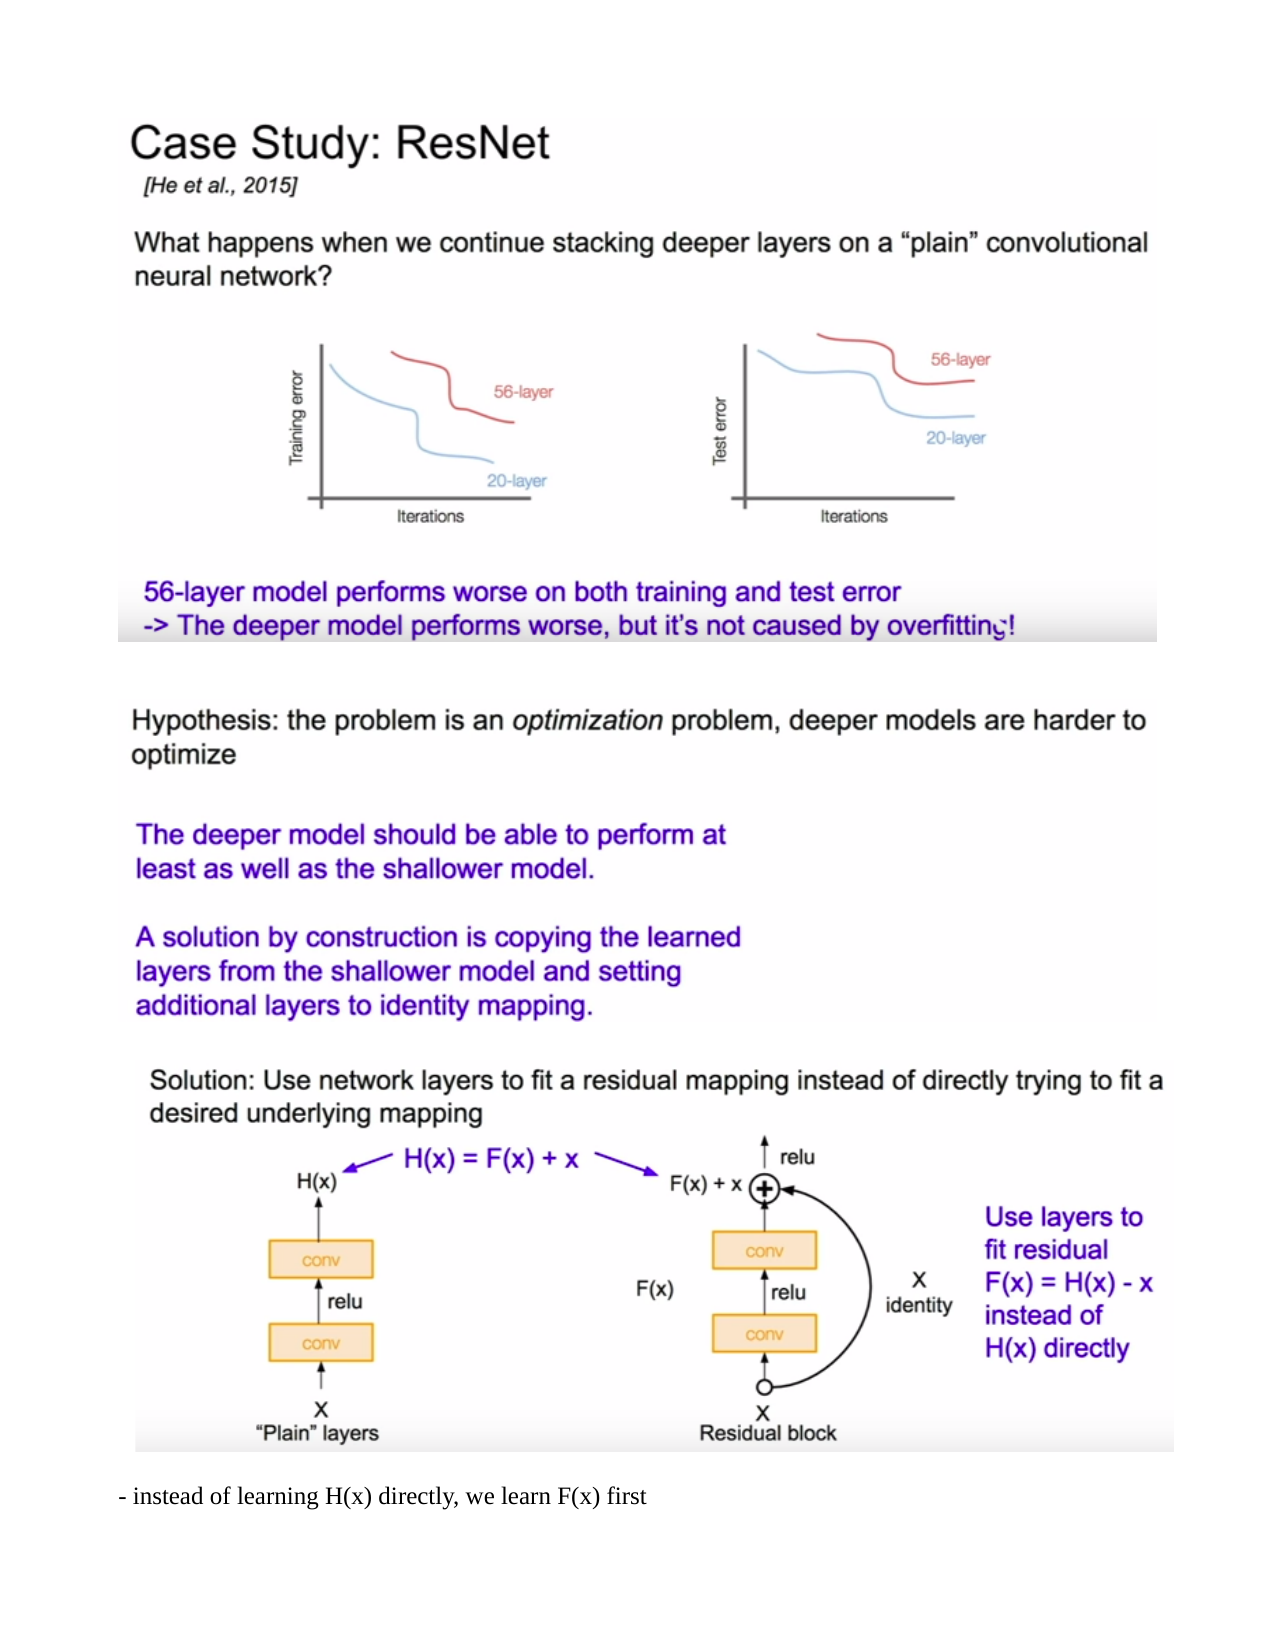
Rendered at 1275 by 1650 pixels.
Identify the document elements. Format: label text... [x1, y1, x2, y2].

text - instead of learning H(x) directly, we learn F(x) first [118, 1481, 1157, 1509]
picture [118, 699, 1157, 1022]
picture [135, 1060, 1174, 1452]
picture [118, 118, 1157, 642]
